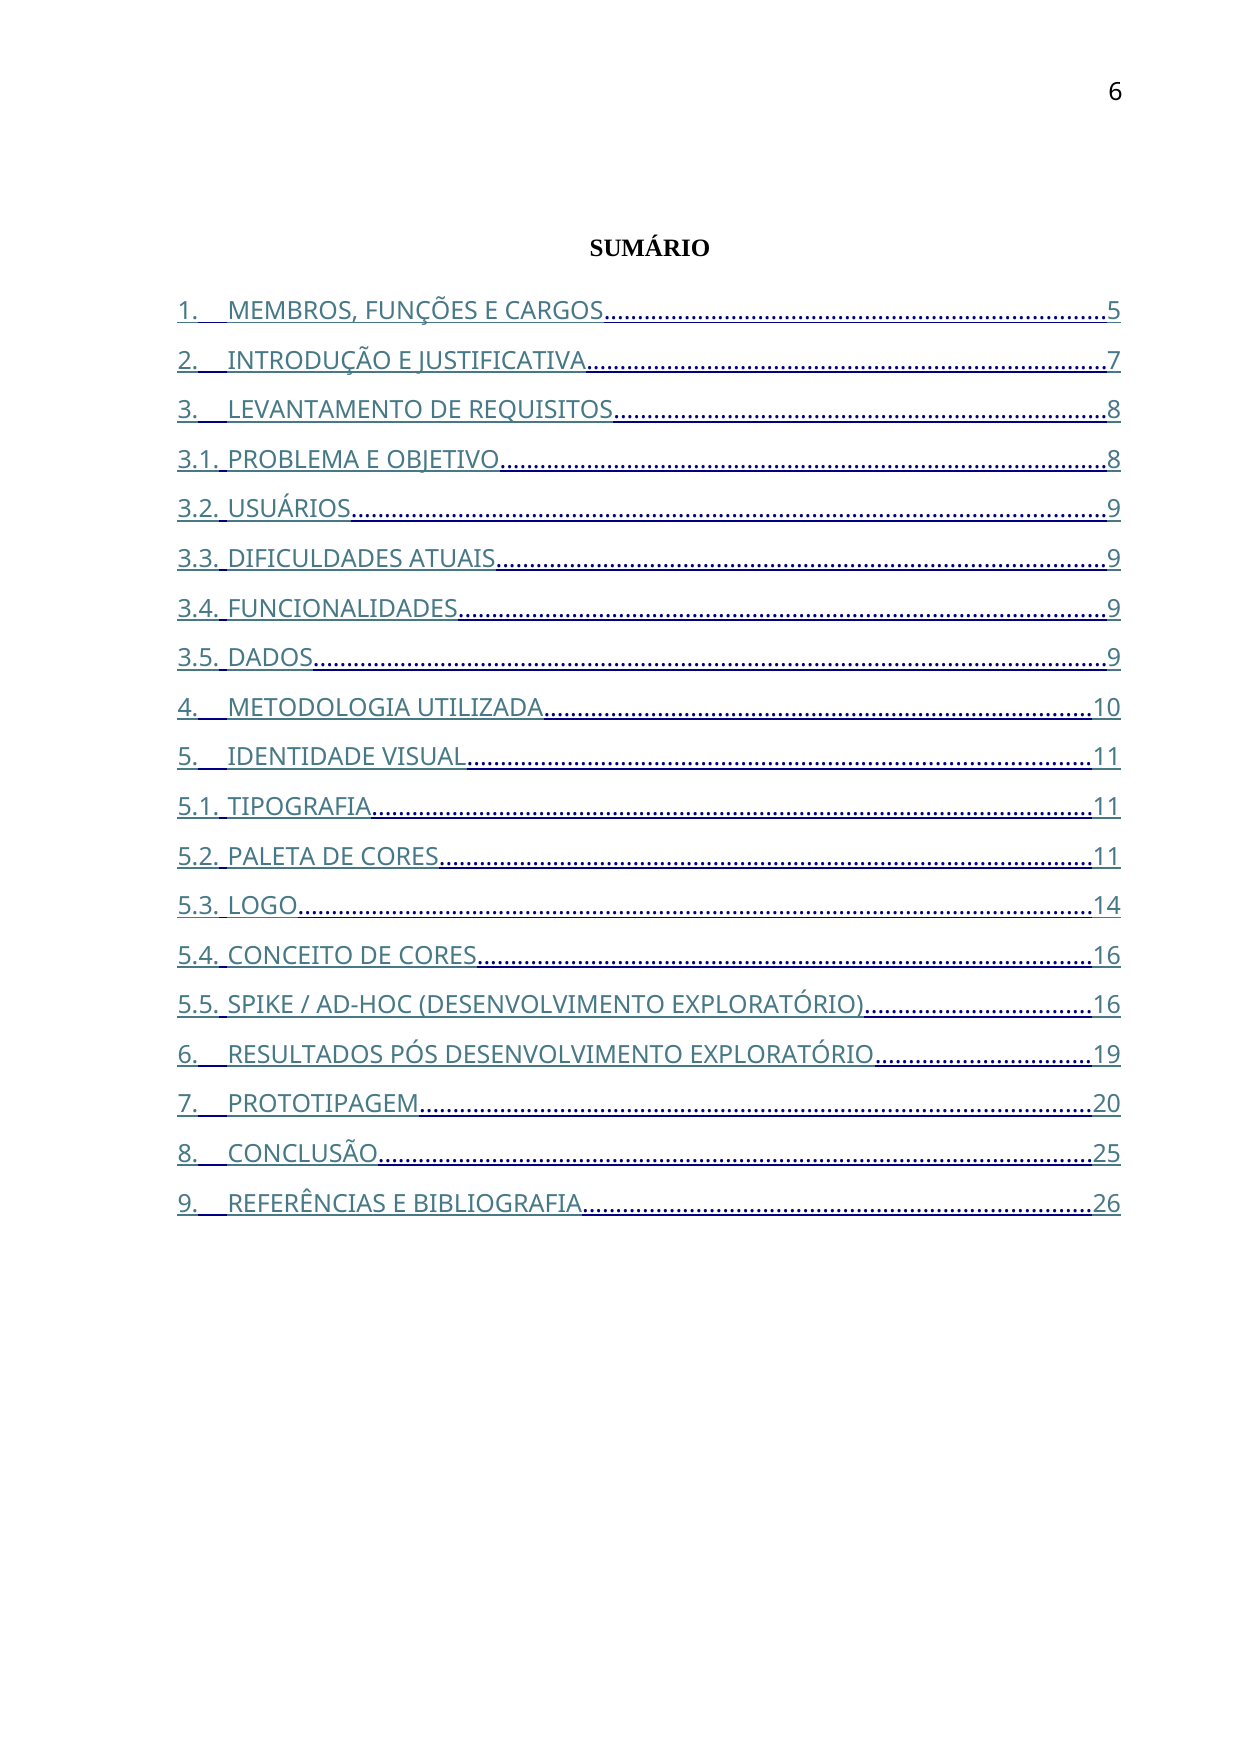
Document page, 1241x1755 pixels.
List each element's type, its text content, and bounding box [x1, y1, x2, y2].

text 4. METODOLOGIA UTILIZADA 10 [177, 689, 1122, 723]
text 7. PROTOTIPAGEM 20 [177, 1086, 1122, 1120]
text 3.1. PROBLEMA E OBJETIVO 8 [177, 442, 1122, 476]
text 3.2. USUÁRIOS 9 [177, 491, 1122, 525]
text 2. INTRODUÇÃO E JUSTIFICATIVA 7 [177, 342, 1122, 376]
text 6. RESULTADOS PÓS DESENVOLVIMENTO EXPLORATÓRIO 19 [177, 1037, 1122, 1071]
text 5.2. PALETA DE CORES 11 [177, 838, 1122, 872]
text 5.4. CONCEITO DE CORES 16 [177, 937, 1122, 971]
text 5. IDENTIDADE VISUAL 11 [177, 739, 1122, 773]
text 3.3. DIFICULDADES ATUAIS 9 [177, 541, 1122, 575]
text 5.5. SPIKE / AD-HOC (DESENVOLVIMENTO EXPLORATÓRIO) 16 [177, 987, 1122, 1021]
text 5.1. TIPOGRAFIA 11 [177, 789, 1122, 823]
text 1. MEMBROS, FUNÇÕES E CARGOS 5 [177, 293, 1122, 327]
text 3. LEVANTAMENTO DE REQUISITOS 8 [177, 392, 1122, 426]
text 9. REFERÊNCIAS E BIBLIOGRAFIA 26 [177, 1185, 1122, 1219]
text 5.3. LOGO 14 [177, 888, 1122, 922]
text 3.4. FUNCIONALIDADES 9 [177, 590, 1122, 624]
text 8. CONCLUSÃO 25 [177, 1136, 1122, 1170]
text 3.5. DADOS 9 [177, 640, 1122, 674]
text SUMÁRIO [177, 233, 1122, 262]
